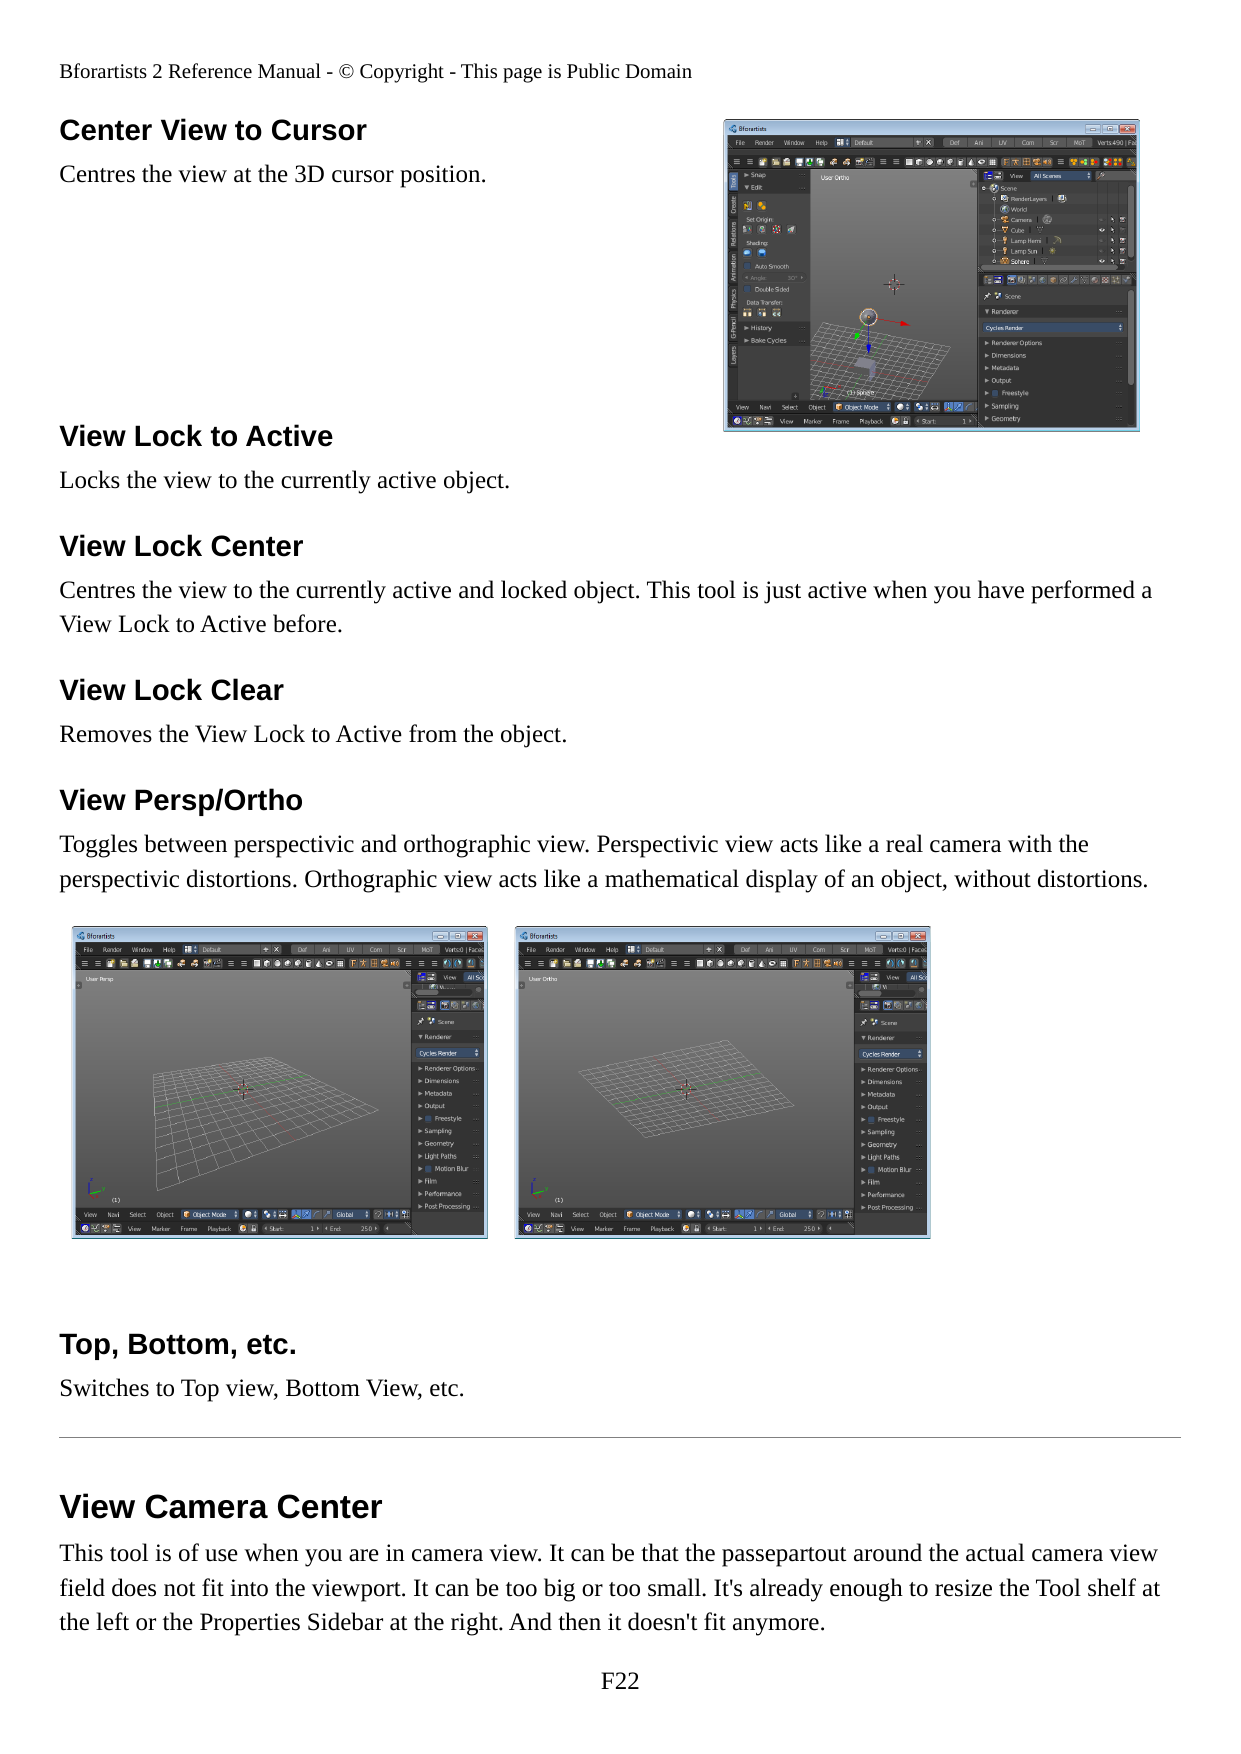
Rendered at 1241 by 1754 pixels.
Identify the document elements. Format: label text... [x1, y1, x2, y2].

subtitle Top, Bottom, etc. [59, 1327, 1181, 1361]
subtitle View Lock Clear [59, 673, 1181, 707]
text Toggles between perspectivic and orthographic view. Perspectivic view acts like a real camera with the perspectivic distortions. Orthographic view acts like a mathematical display of an object, without distortions. [59, 829, 1181, 892]
text Switches to Top view, Bottom View, etc. [59, 1373, 1181, 1402]
subtitle View Lock to Active [59, 419, 1181, 452]
picture [71, 926, 488, 1239]
text Centres the view at the 3D cursor position. [59, 159, 723, 188]
text [1140, 159, 1181, 188]
text Centres the view to the currently active and locked object. This tool is just active when you have performed a View Lock to Active before. [59, 575, 1181, 638]
picture [514, 926, 931, 1239]
subtitle View Persp/Ortho [59, 783, 1181, 817]
picture [723, 119, 1140, 432]
text Removes the View Lock to Active from the object. [59, 719, 1181, 748]
subtitle Center View to Cursor [59, 113, 1181, 146]
text Locks the view to the currently active object. [59, 465, 1181, 494]
subtitle View Lock Center [59, 529, 1181, 562]
subtitle View Camera Center [59, 1487, 1181, 1526]
text This tool is of use when you are in camera view. It can be that the passepartout around the actual camera view field does not fit into the viewport. It can be too big or too small. It's already enough to resize the Tool shelf at the left or the Properties Sidebar at the right. And then it doesn't fit anymore. [59, 1538, 1181, 1636]
